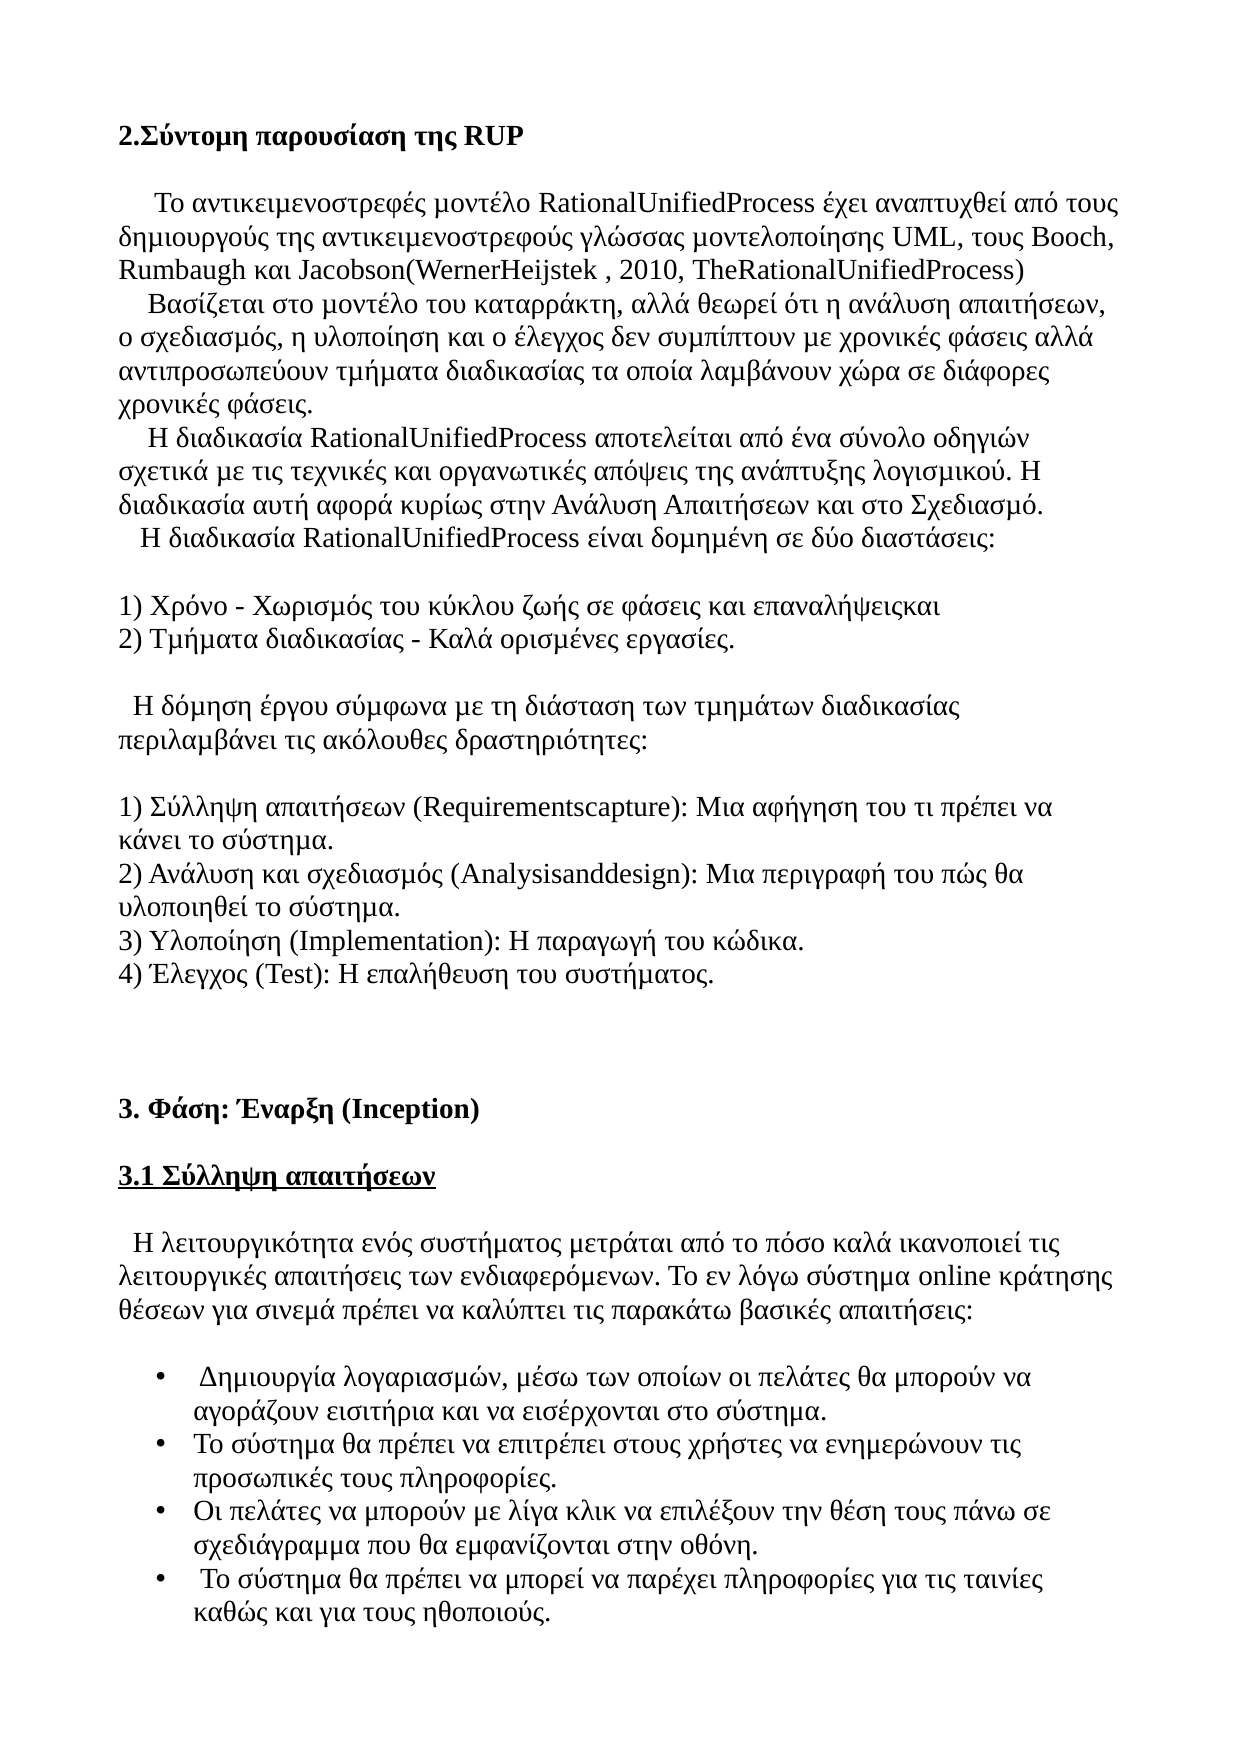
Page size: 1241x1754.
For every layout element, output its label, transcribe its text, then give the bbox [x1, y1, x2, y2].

list Το σύστημα θα πρέπει να επιτρέπει στους χρήστες να ενημερώνουν τις προσωπικές τους πληροφορίες. [156, 1426, 1122, 1493]
list Το σύστημα θα πρέπει να μπορεί να παρέχει πληροφορίες για τις ταινίες καθώς και για τους ηθοποιούς. [156, 1561, 1122, 1628]
text Βασίζεται στο µοντέλο του καταρράκτη, αλλά θεωρεί ότι η ανάλυση απαιτήσεων, ο σχεδιασµός, η υλοποίηση και ο έλεγχος δεν συµπίπτουν µε χρονικές φάσεις αλλά αντιπροσωπεύουν τµήµατα διαδικασίας τα οποία λαµβάνουν χώρα σε διάφορες χρονικές φάσεις. [118, 286, 1122, 420]
text 2) Ανάλυση και σχεδιασµός (Analysisanddesign): Μια περιγραφή του πώς θα υλοποιηθεί το σύστηµα. [118, 856, 1122, 923]
list Δημιουργία λογαριασμών, μέσω των οποίων οι πελάτες θα μπορούν να αγοράζουν εισιτήρια και να εισέρχονται στο σύστημα. [156, 1359, 1122, 1426]
text 2) Τµήµατα διαδικασίας - Καλά ορισµένες εργασίες. [118, 621, 1122, 655]
text Το αντικειµενοστρεφές µοντέλο RationalUnifiedProcess έχει αναπτυχθεί από τους δηµιουργούς της αντικειµενοστρεφούς γλώσσας µοντελοποίησης UML, τους Booch, Rumbaugh και Jacobson(WernerHeijstek , 2010, TheRationalUnifiedProcess) [118, 185, 1122, 286]
text 1) Σύλληψη απαιτήσεων (Requirementscapture): Μια αφήγηση του τι πρέπει να κάνει το σύστηµα. [118, 789, 1122, 856]
text 3) Υλοποίηση (Implementation): Η παραγωγή του κώδικα. [118, 923, 1122, 957]
text 1) Χρόνο - Χωρισµός του κύκλου ζωής σε φάσεις και επαναλήψειςκαι [118, 588, 1122, 621]
list Οι πελάτες να μπορούν με λίγα κλικ να επιλέξουν την θέση τους πάνω σε σχεδιάγραμμα που θα εμφανίζονται στην οθόνη. [156, 1493, 1122, 1561]
text Η διαδικασία RationalUnifiedProcess αποτελείται από ένα σύνολο οδηγιών σχετικά µε τις τεχνικές και οργανωτικές απόψεις της ανάπτυξης λογισµικού. Η διαδικασία αυτή αφορά κυρίως στην Ανάλυση Απαιτήσεων και στο Σχεδιασµό. [118, 420, 1122, 521]
text 3.1 Σύλληψη απαιτήσεων [118, 1158, 1122, 1191]
text 2.Σύντομη παρουσίαση της RUP [118, 118, 1122, 152]
text 4) Έλεγχος (Test): Η επαλήθευση του συστήµατος. [118, 957, 1122, 990]
text Η δόµηση έργου σύµφωνα µε τη διάσταση των τµηµάτων διαδικασίας περιλαµβάνει τις ακόλουθες δραστηριότητες: [118, 688, 1122, 755]
text Η διαδικασία RationalUnifiedProcess είναι δοµηµένη σε δύο διαστάσεις: [118, 521, 1122, 554]
text Η λειτουργικότητα ενός συστήματος μετράται από το πόσο καλά ικανοποιεί τις λειτουργικές απαιτήσεις των ενδιαφερόμενων. Το εν λόγω σύστημα online κράτησης θέσεων για σινεμά πρέπει να καλύπτει τις παρακάτω βασικές απαιτήσεις: [118, 1225, 1122, 1326]
text 3. Φάση: Έναρξη (Inception) [118, 1091, 1122, 1124]
